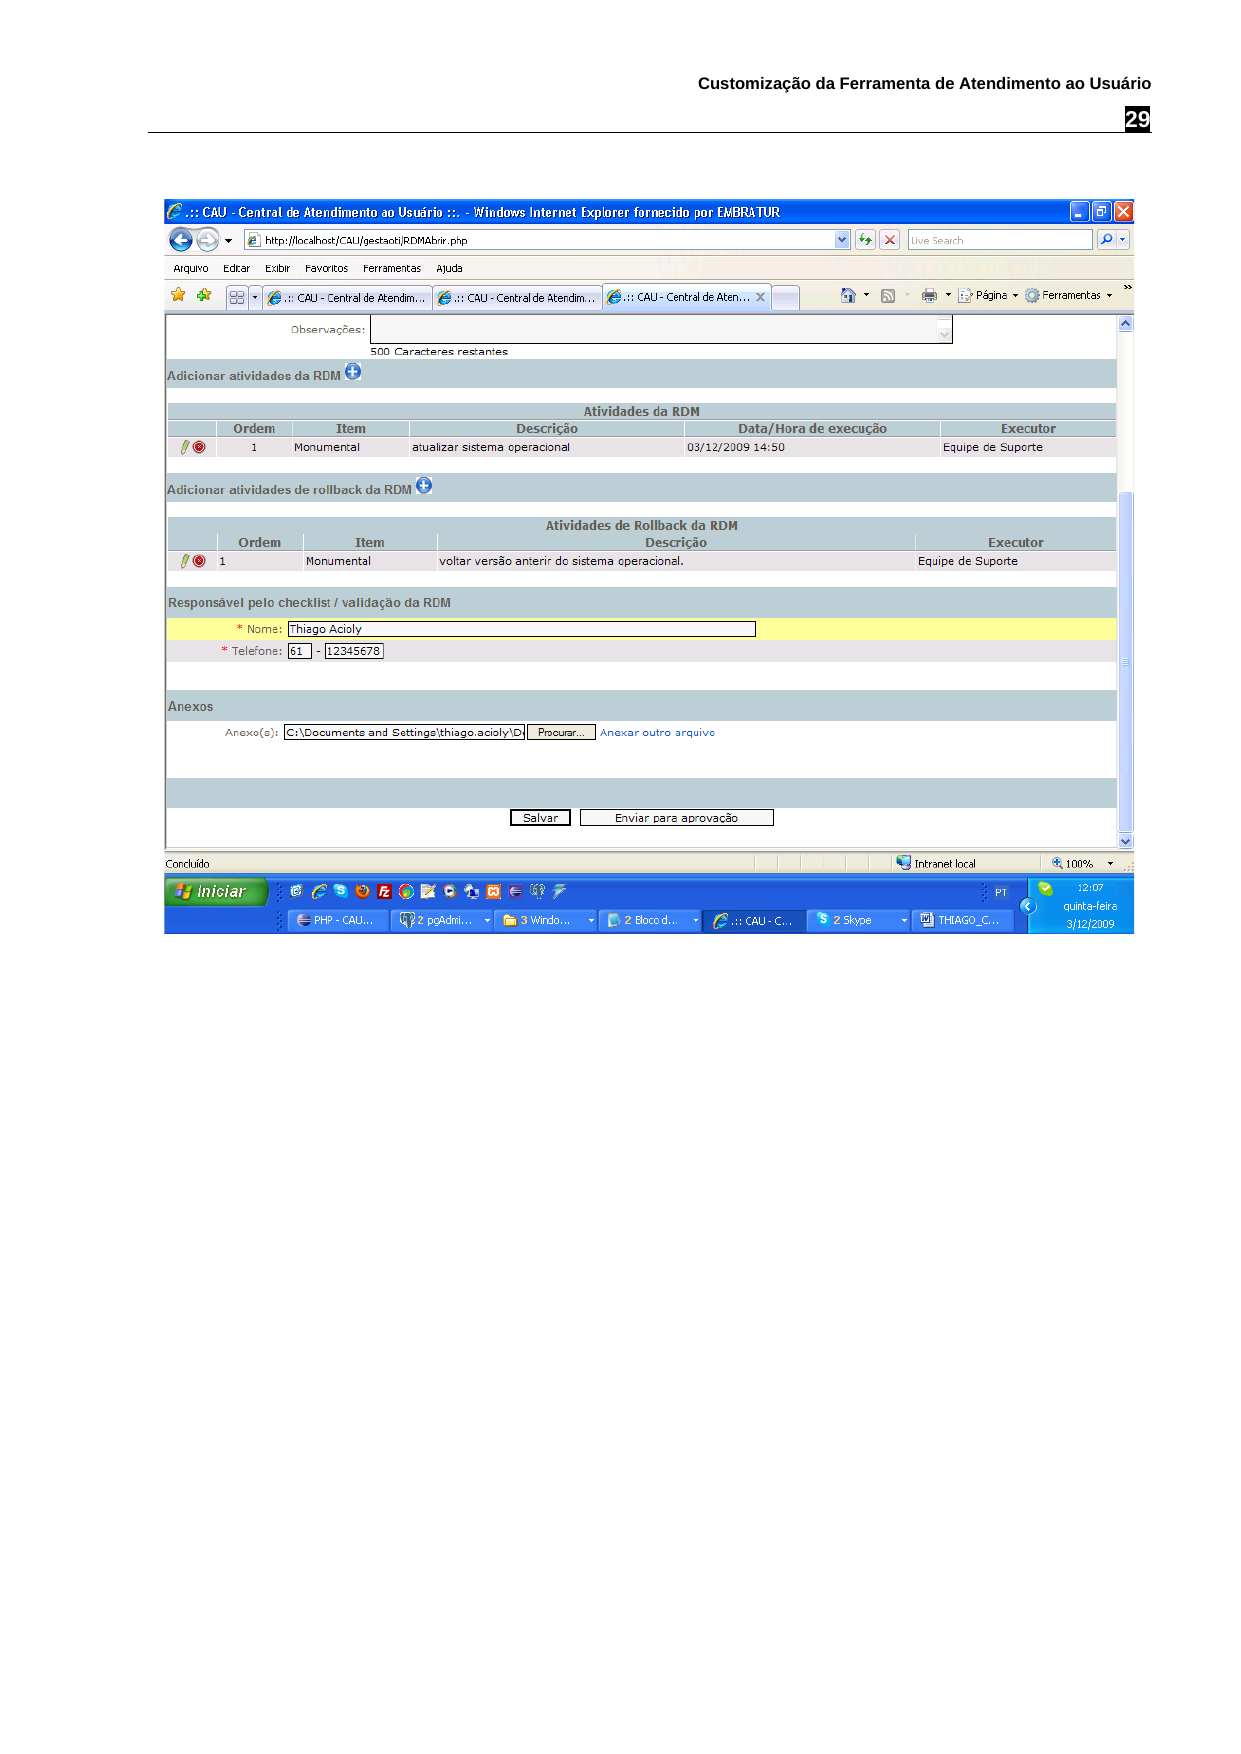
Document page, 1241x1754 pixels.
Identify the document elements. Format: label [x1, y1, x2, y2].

picture [164, 199, 1135, 934]
